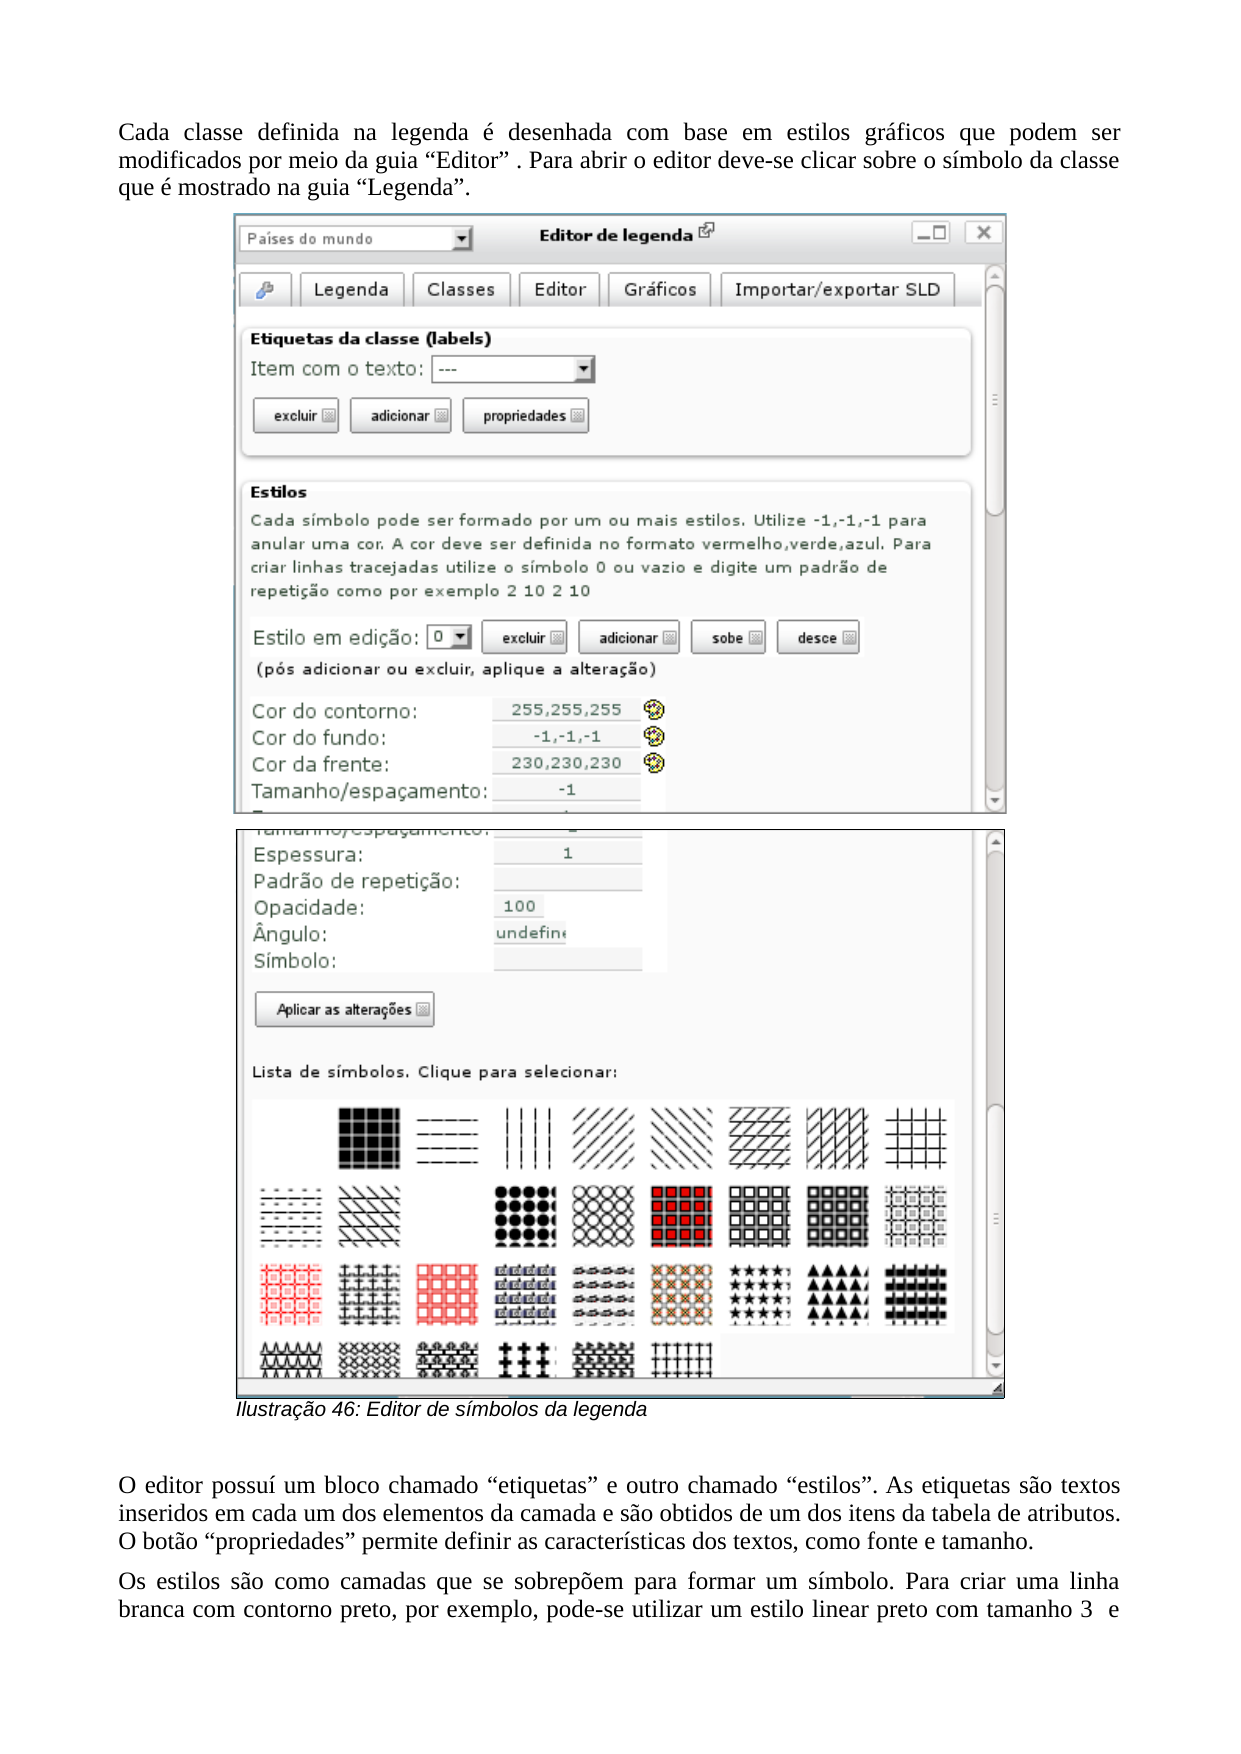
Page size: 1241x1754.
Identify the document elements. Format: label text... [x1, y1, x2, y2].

text O editor possuí um bloco chamado “etiquetas” e outro chamado “estilos”. As etiquetas são textos inseridos em cada um dos elementos da camada e são obtidos de um dos itens da tabela de atributos. O botão “propriedades” permite definir as características dos textos, como fonte e tamanho. [118, 817, 1122, 1554]
text Ilustração 46: Editor de símbolos da legenda [236, 1399, 1004, 1421]
picture [237, 830, 1004, 1398]
text Os estilos são como camadas que se sobrepõem para formar um símbolo. Para criar uma linha branca com contorno preto, por exemplo, pode-se utilizar um estilo linear preto com tamanho 3 e [118, 1567, 1122, 1622]
picture [233, 213, 1007, 814]
text Cada classe definida na legenda é desenhada com base em estilos gráficos que podem ser modificados por meio da guia “Editor” . Para abrir o editor deve-se clicar sobre o símbolo da classe que é mostrado na guia “Legenda”. [118, 118, 1122, 201]
